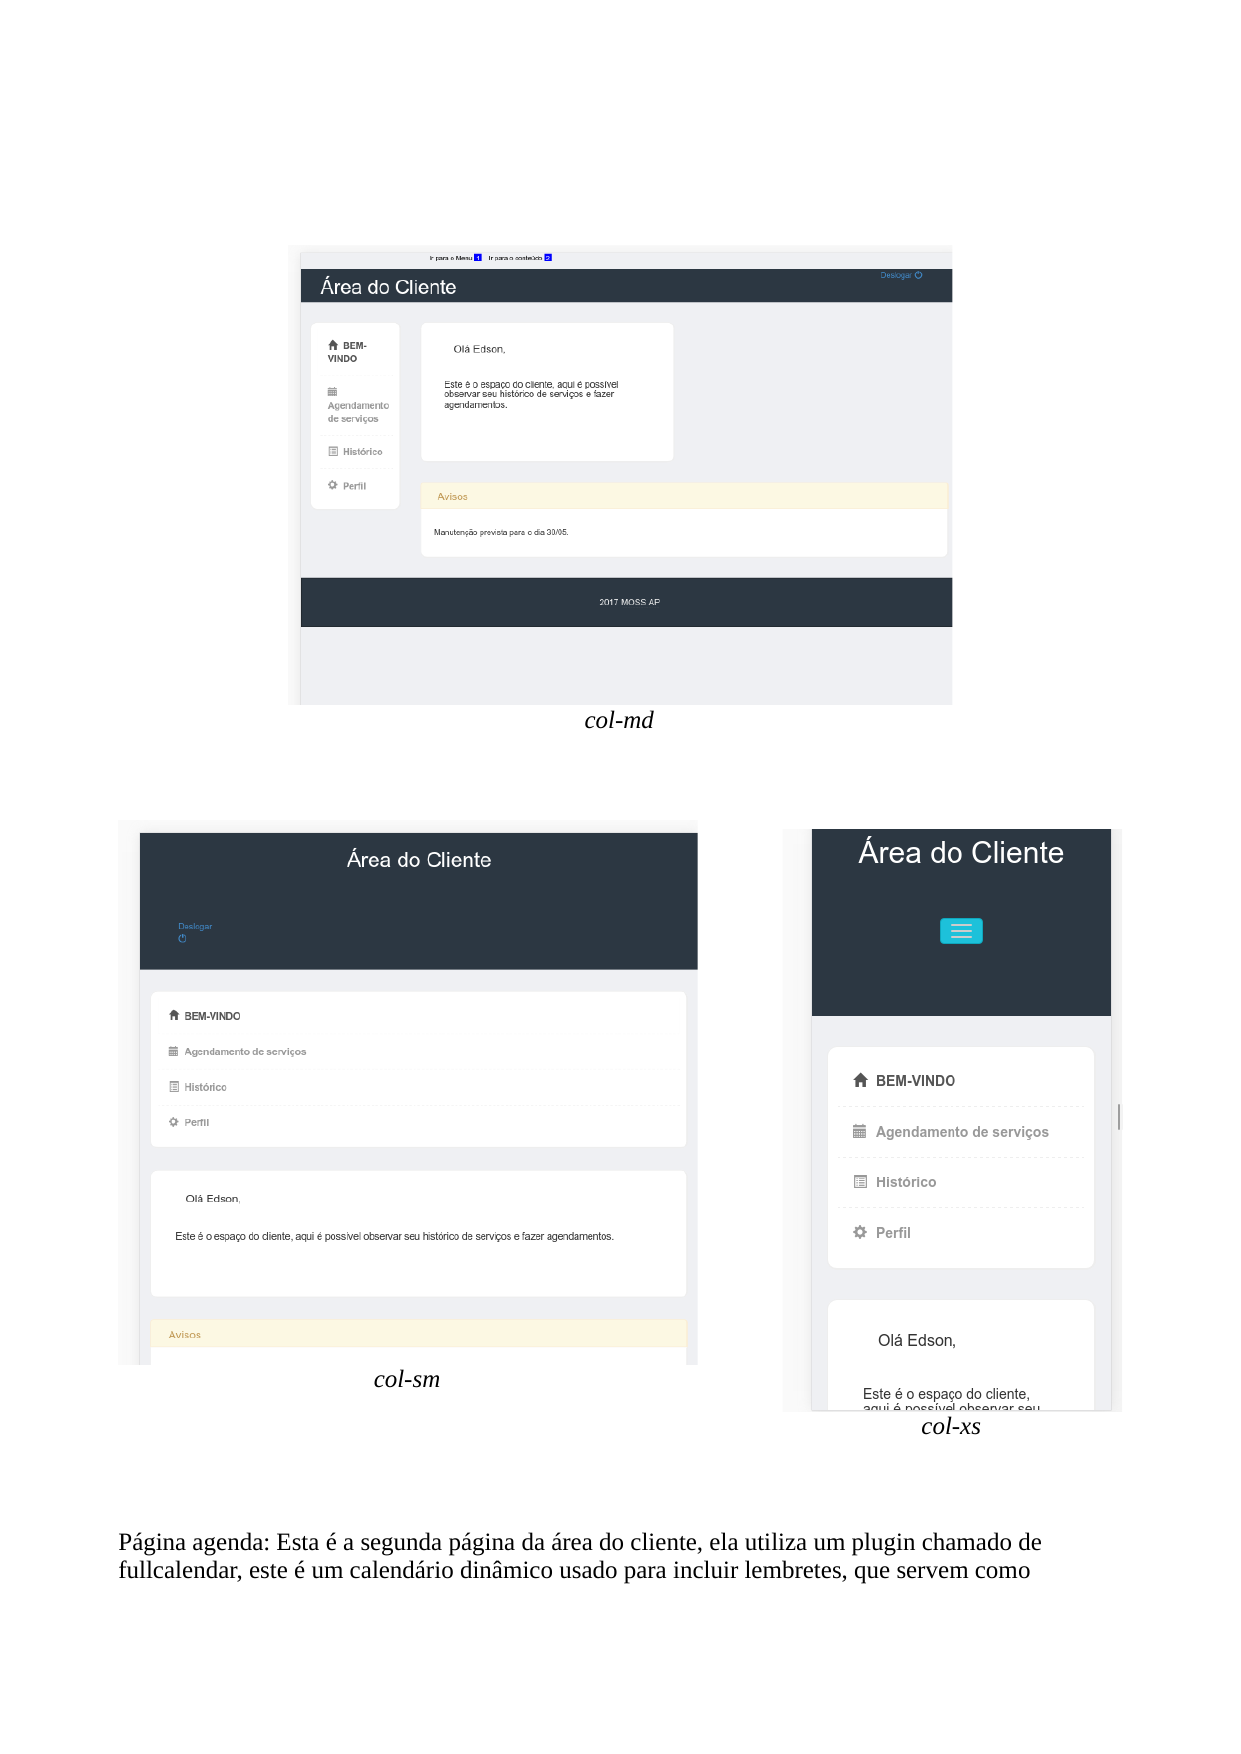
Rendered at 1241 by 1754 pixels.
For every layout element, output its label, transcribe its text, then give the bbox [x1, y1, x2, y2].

picture [288, 245, 953, 705]
picture [782, 829, 1123, 1412]
text col-xs [782, 1412, 1122, 1440]
text col-sm [118, 1365, 698, 1393]
text Página agenda: Esta é a segunda página da área do cliente, ela utiliza um plugin chamado de fullcalendar, este é um calendário dinâmico usado para incluir lembretes, que servem como [118, 1527, 1122, 1584]
text col-md [288, 705, 952, 733]
picture [118, 820, 698, 1365]
